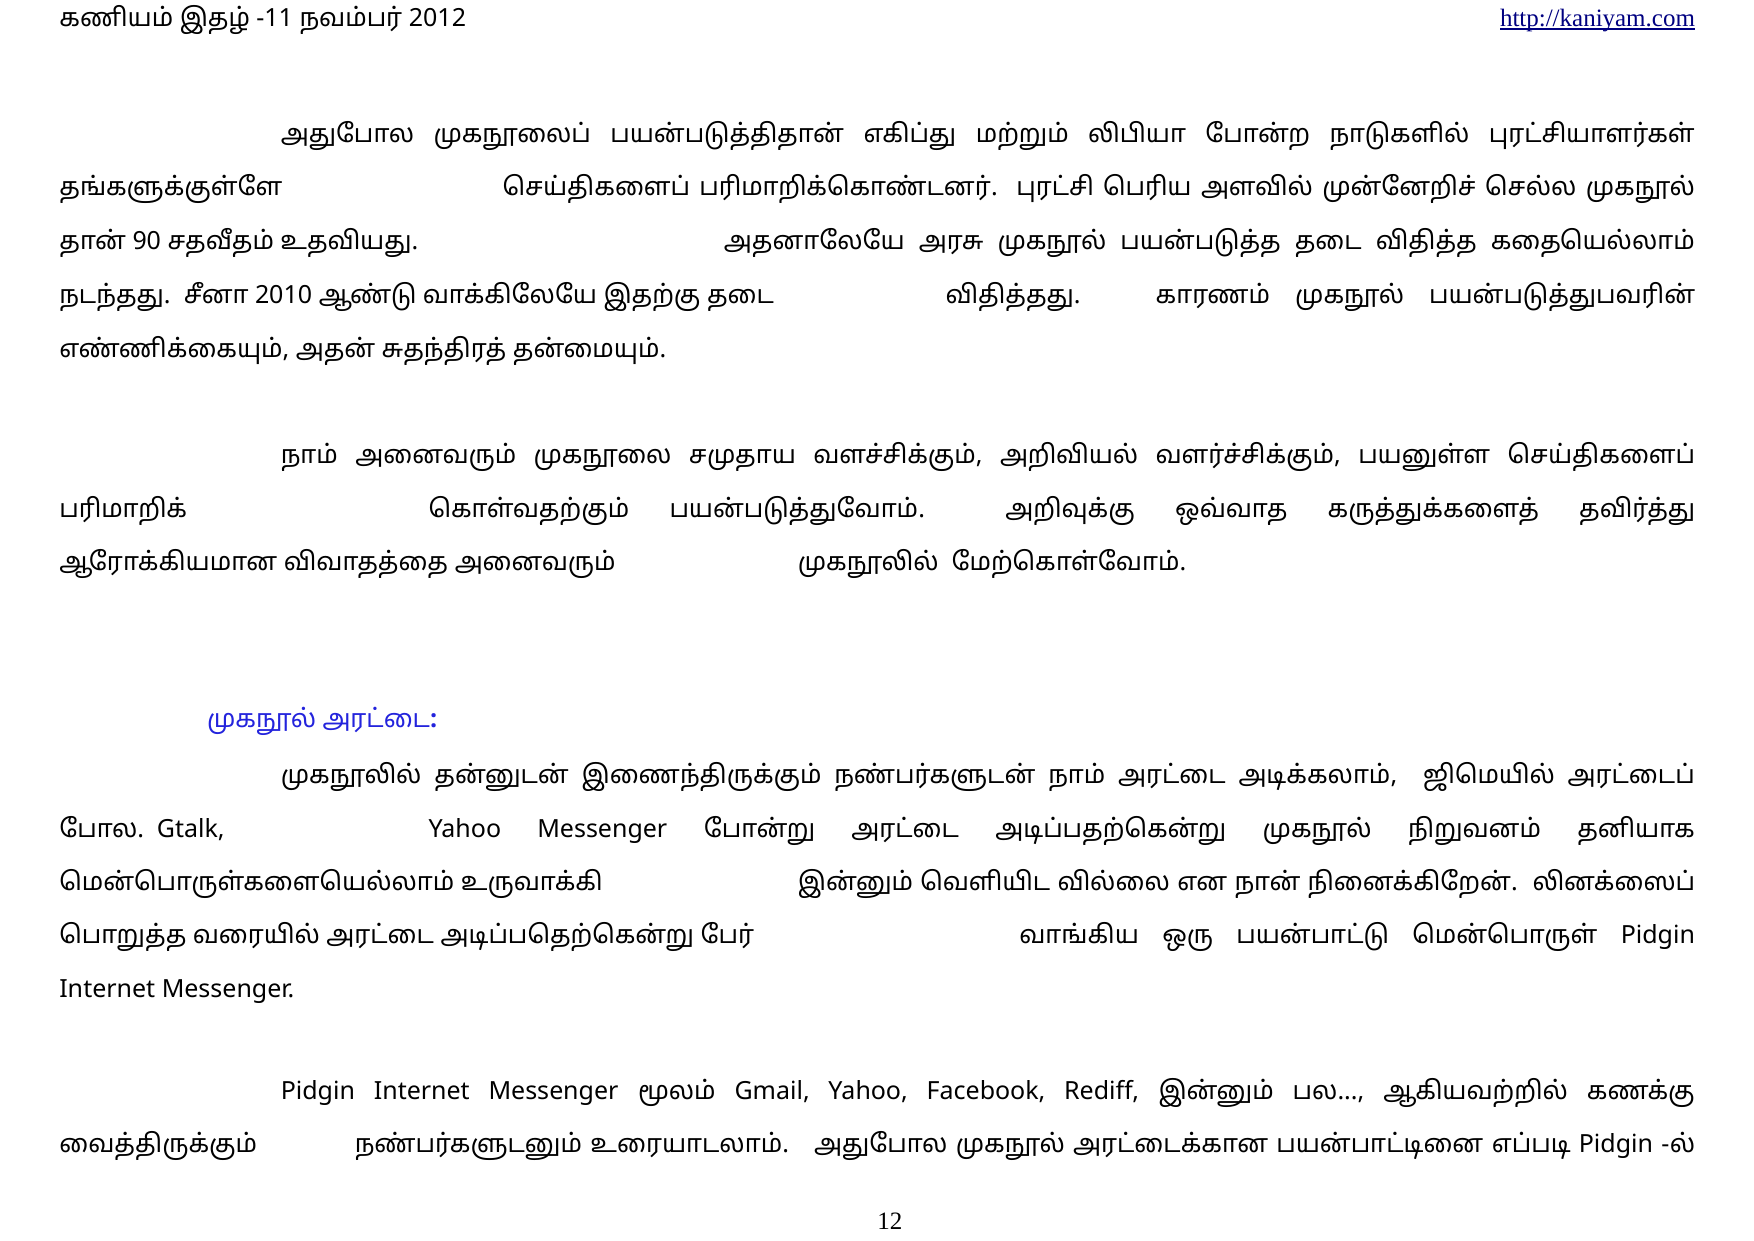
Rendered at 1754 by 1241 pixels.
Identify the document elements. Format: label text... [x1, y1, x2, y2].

text முகநூலில் தன்னுடன் இணைந்திருக்கும் நண்பர்களுடன் நாம் அரட்டை அடிக்கலாம், ஜிமெயில் அரட்டைப் போல. Gtalk, Yahoo Messenger போன்று அரட்டை அடிப்பதற்கென்று முகநூல் நிறுவனம் தனியாக மென்பொருள்களையெல்லாம் உருவாக்கி இன்னும் வெளியிட வில்லை என நான் நினைக்கிறேன். லினக்ஸைப் பொறுத்த வரையில் அரட்டை அடிப்பதெற்கென்று பேர் வாங்கிய ஒரு பயன்பாட்டு மென்பொருள் Pidgin Internet Messenger. [59, 756, 1695, 1005]
text நாம் அனைவரும் முகநூலை சமுதாய வளச்சிக்கும், அறிவியல் வளர்ச்சிக்கும், பயனுள்ள செய்திகளைப் பரிமாறிக் கொள்வதற்கும் பயன்படுத்துவோம். அறிவுக்கு ஒவ்வாத கருத்துக்களைத் தவிர்த்து ஆரோக்கியமான விவாதத்தை அனைவரும் முகநூலில் மேற்கொள்வோம். [59, 437, 1695, 580]
text முகநூல் அரட்டை: [59, 701, 1695, 738]
text அதுபோல முகநூலைப் பயன்படுத்திதான் எகிப்து மற்றும் லிபியா போன்ற நாடுகளில் புரட்சியாளர்கள் தங்களுக்குள்ளே செய்திகளைப் பரிமாறிக்கொண்டனர். புரட்சி பெரிய அளவில் முன்னேறிச் செல்ல முகநூல் தான் 90 சதவீதம் உதவியது. அதனாலேயே அரசு முகநூல் பயன்படுத்த தடை விதித்த கதையெல்லாம் நடந்தது. சீனா 2010 ஆண்டு வாக்கிலேயே இதற்கு தடை விதித்தது. காரணம் முகநூல் பயன்படுத்துபவரின் எண்ணிக்கையும், அதன் சுதந்திரத் தன்மையும். [59, 115, 1695, 367]
text Pidgin Internet Messenger மூலம் Gmail, Yahoo, Facebook, Rediff, இன்னும் பல..., ஆகியவற்றில் கணக்கு வைத்திருக்கும் நண்பர்களுடனும் உரையாடலாம். அதுபோல முகநூல் அரட்டைக்கான பயன்பாட்டினை எப்படி Pidgin -ல் [59, 1073, 1695, 1163]
